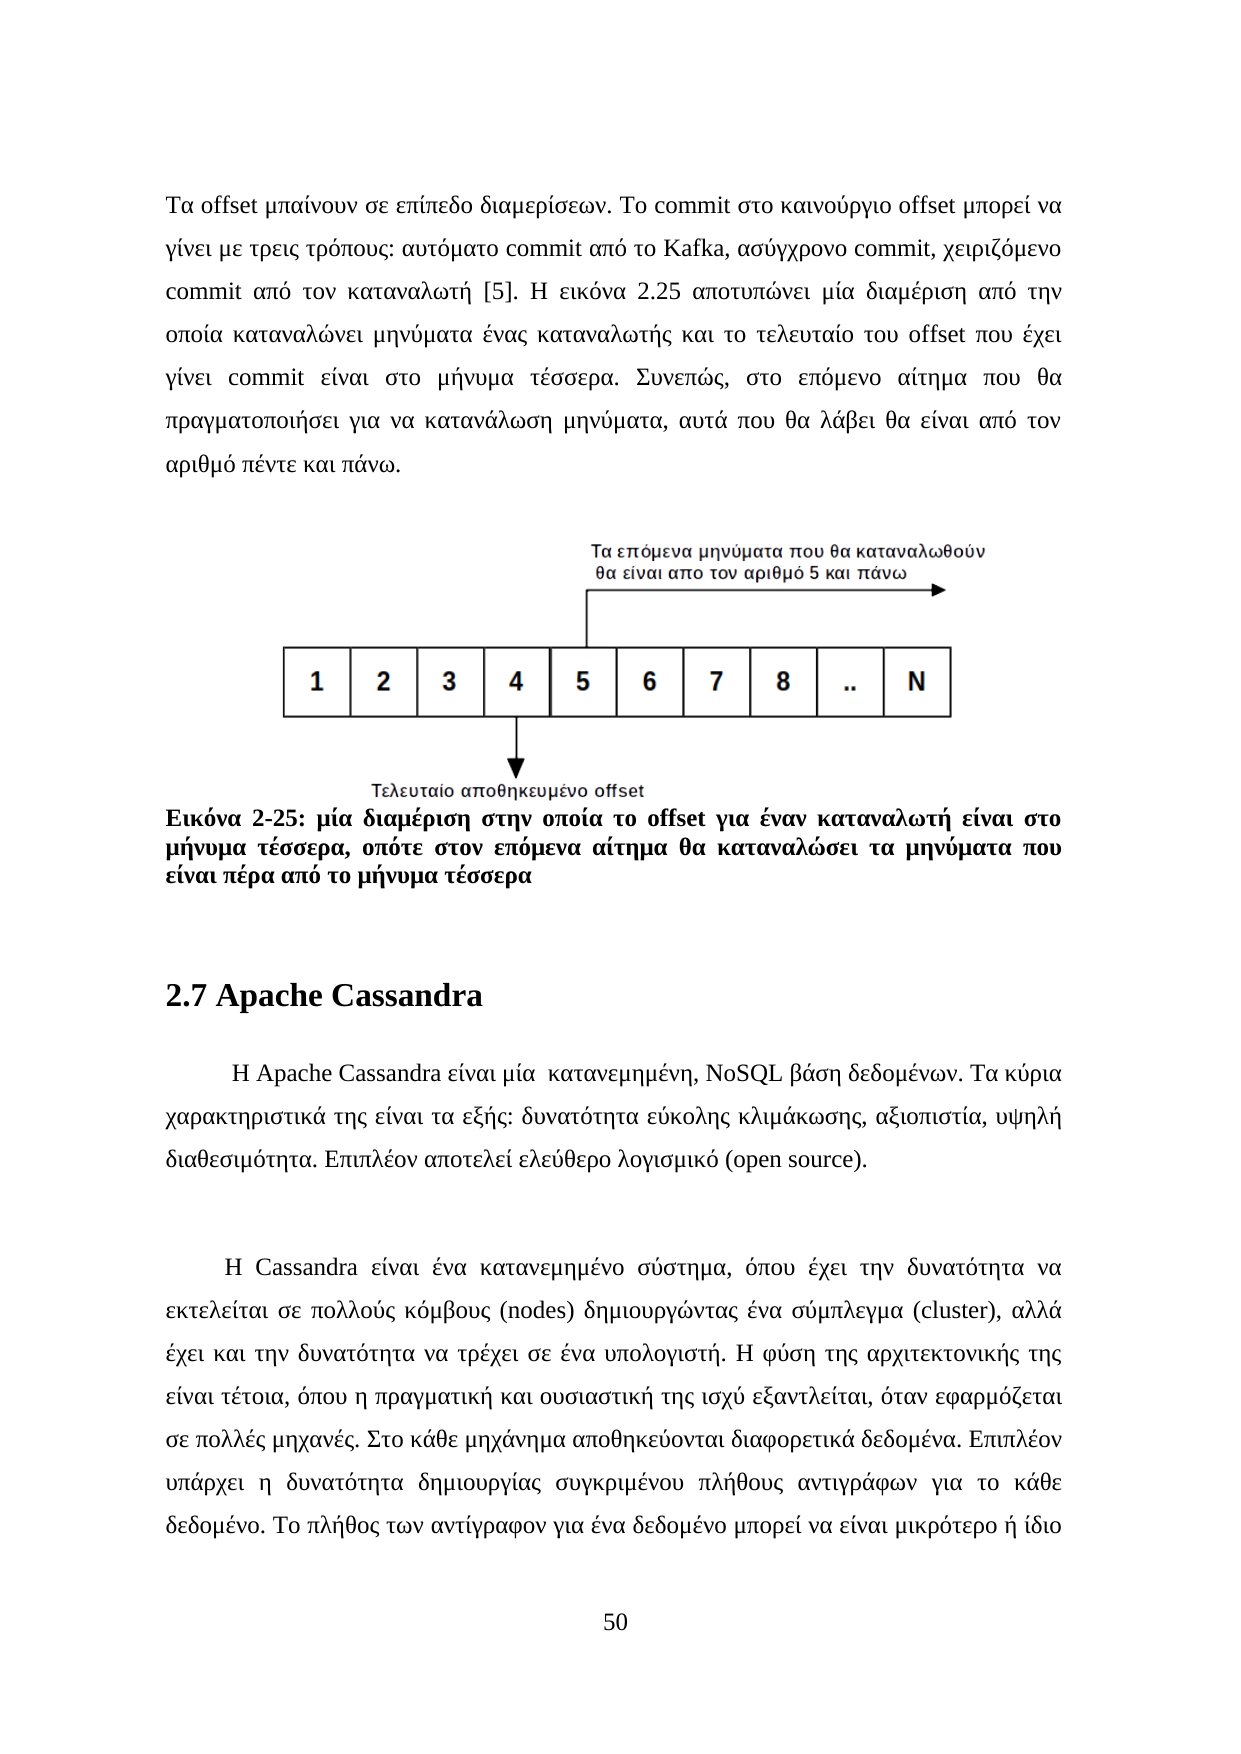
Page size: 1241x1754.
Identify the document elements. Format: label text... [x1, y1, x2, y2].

subtitle 2.7 Apache Cassandra [165, 975, 1063, 1014]
text Εικόνα 2-25: μία διαμέριση στην οποία το offset για έναν καταναλωτή είναι στο μήνυμα τέσσερα, οπότε στον επόμενα αίτημα θα καταναλώσει τα μηνύματα που είναι πέρα από το μήνυμα τέσσερα [165, 803, 1063, 889]
text Η Cassandra είναι ένα κατανεμημένο σύστημα, όπου έχει την δυνατότητα να εκτελείται σε πολλούς κόμβους (nodes) δημιουργώντας ένα σύμπλεγμα (cluster), αλλά έχει και την δυνατότητα να τρέχει σε ένα υπολογιστή. Η φύση της αρχιτεκτονικής της είναι τέτοια, όπου η πραγματική και ουσιαστική της ισχύ εξαντλείται, όταν εφαρμόζεται σε πολλές μηχανές. Στο κάθε μηχάνημα αποθηκεύονται διαφορετικά δεδομένα. Επιπλέον υπάρχει η δυνατότητα δημιουργίας συγκριμένου πλήθους αντιγράφων για το κάθε δεδομένο. Το πλήθος των αντίγραφον για ένα δεδομένο μπορεί να είναι μικρότερο ή ίδιο [165, 1252, 1063, 1539]
text Η Apache Cassandra είναι μία κατανεμημένη, NoSQL βάση δεδομένων. Τα κύρια χαρακτηριστικά της είναι τα εξής: δυνατότητα εύκολης κλιμάκωσης, αξιοπιστία, υψηλή διαθεσιμότητα. Επιπλέον αποτελεί ελεύθερο λογισμικό (open source). [165, 1058, 1063, 1173]
picture [165, 535, 1063, 803]
text Τα offset μπαίνουν σε επίπεδο διαμερίσεων. Το commit στο καινούργιο offset μπορεί να γίνει με τρεις τρόπους: αυτόματο commit από το Kafka, ασύγχρονο commit, χειριζόμενο commit από τον καταναλωτή [5]. Η εικόνα 2.25 αποτυπώνει μία διαμέριση από την οποία καταναλώνει μηνύματα ένας καταναλωτής και το τελευταίο του offset που έχει γίνει commit είναι στο μήνυμα τέσσερα. Συνεπώς, στο επόμενο αίτημα που θα πραγματοποιήσει για να κατανάλωση μηνύματα, αυτά που θα λάβει θα είναι από τον αριθμό πέντε και πάνω. [165, 190, 1063, 477]
